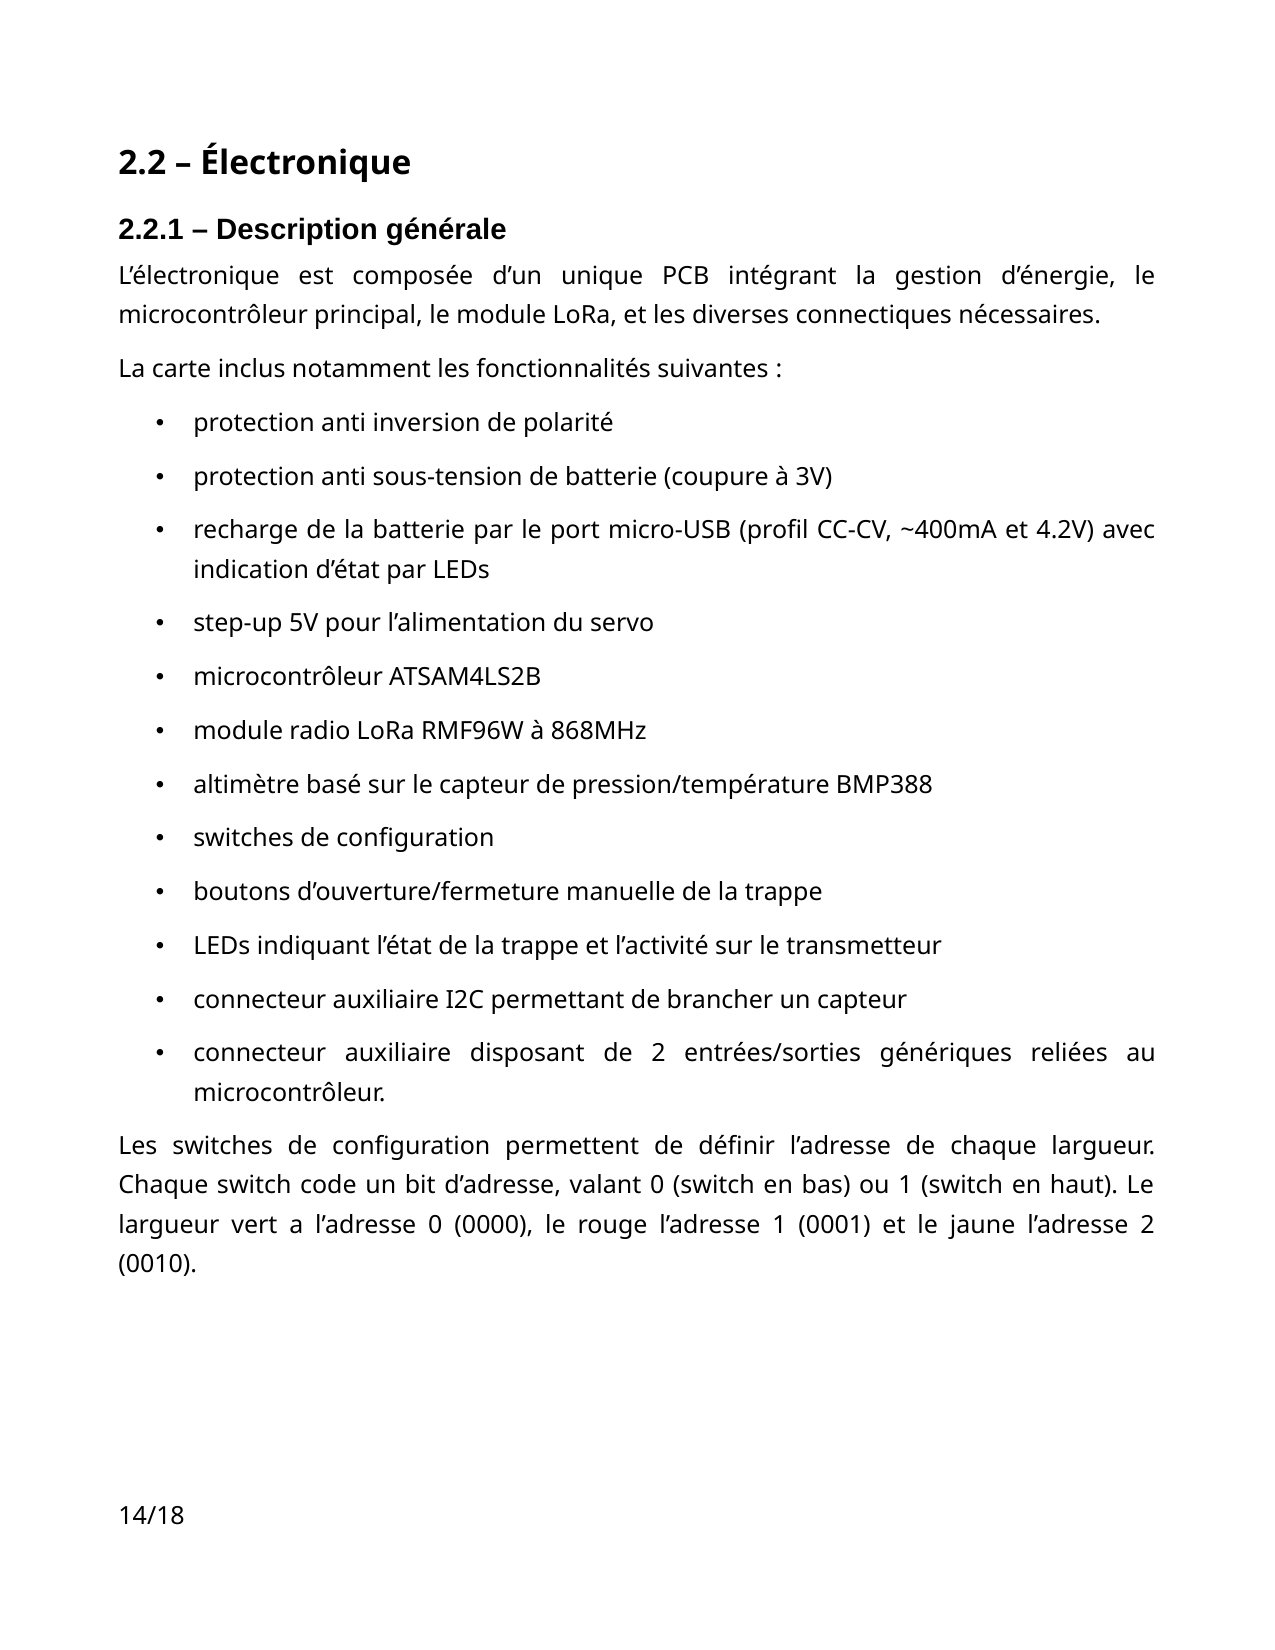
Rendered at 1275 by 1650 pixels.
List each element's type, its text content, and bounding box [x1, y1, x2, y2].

list switches de configuration [156, 820, 1157, 854]
list recharge de la batterie par le port micro-USB (profil CC-CV, ~400mA et 4.2V) avec indication d’état par LEDs [156, 512, 1157, 585]
text L’électronique est composée d’un unique PCB intégrant la gestion d’énergie, le microcontrôleur principal, le module LoRa, et les diverses connectiques nécessaires. [118, 258, 1157, 331]
list LEDs indiquant l’état de la trappe et l’activité sur le transmetteur [156, 928, 1157, 962]
list protection anti sous-tension de batterie (coupure à 3V) [156, 458, 1157, 492]
subtitle 2.2 – Électronique [118, 139, 1157, 185]
list microcontrôleur ATSAM4LS2B [156, 659, 1157, 693]
subtitle 2.2.1 – Description générale [118, 212, 1157, 246]
list connecteur auxiliaire I2C permettant de brancher un capteur [156, 981, 1157, 1015]
list protection anti inversion de polarité [156, 405, 1157, 439]
text Les switches de configuration permettent de définir l’adresse de chaque largueur. Chaque switch code un bit d’adresse, valant 0 (switch en bas) ou 1 (switch en haut). Le largueur vert a l’adresse 0 (0000), le rouge l’adresse 1 (0001) et le jaune l’adresse 2 (0010). [118, 1128, 1157, 1279]
list step-up 5V pour l’alimentation du servo [156, 605, 1157, 639]
list altimètre basé sur le capteur de pression/température BMP388 [156, 766, 1157, 800]
text La carte inclus notamment les fonctionnalités suivantes : [118, 351, 1157, 385]
list module radio LoRa RMF96W à 868MHz [156, 713, 1157, 747]
list connecteur auxiliaire disposant de 2 entrées/sorties génériques reliées au microcontrôleur. [156, 1035, 1157, 1108]
list boutons d’ouverture/fermeture manuelle de la trappe [156, 874, 1157, 908]
